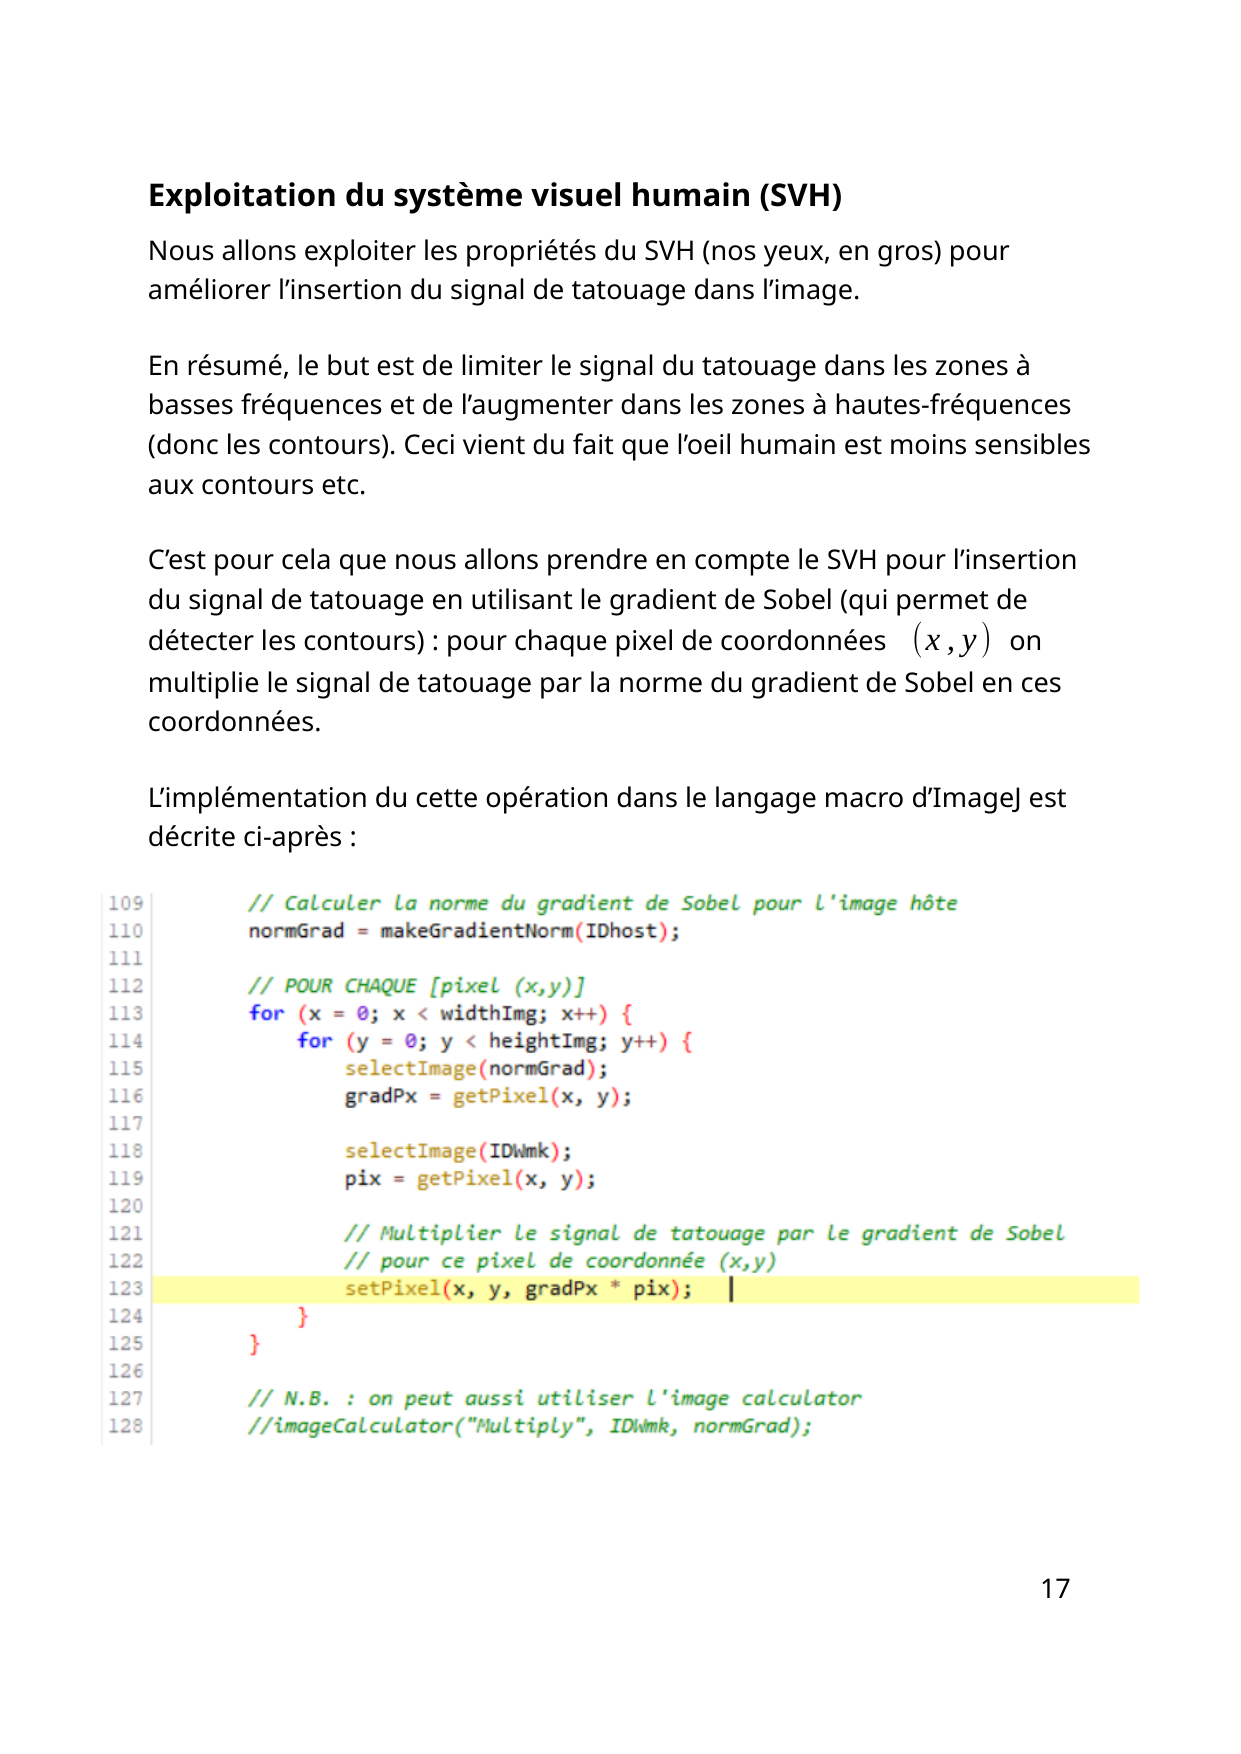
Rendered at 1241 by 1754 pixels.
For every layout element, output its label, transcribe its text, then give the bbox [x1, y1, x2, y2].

text Exploitation du système visuel humain (SVH) [148, 173, 1093, 215]
picture [100, 893, 1140, 1445]
text Nous allons exploiter les propriétés du SVH (nos yeux, en gros) pour améliorer l’insertion du signal de tatouage dans l’image. [148, 231, 1093, 308]
text L’implémentation du cette opération dans le langage macro d’ImageJ est décrite ci-après : [148, 778, 1093, 855]
text C’est pour cela que nous allons prendre en compte le SVH pour l’insertion du signal de tatouage en utilisant le gradient de Sobel (qui permet de détecter les contours) : pour chaque pixel de coordonnées on multiplie le signal de tatouage par la norme du gradient de Sobel en ces coordonnées. [148, 541, 1093, 740]
text En résumé, le but est de limiter le signal du tatouage dans les zones à basses fréquences et de l’augmenter dans les zones à hautes-fréquences (donc les contours). Ceci vient du fait que l’oeil humain est moins sensibles aux contours etc. [148, 346, 1093, 502]
